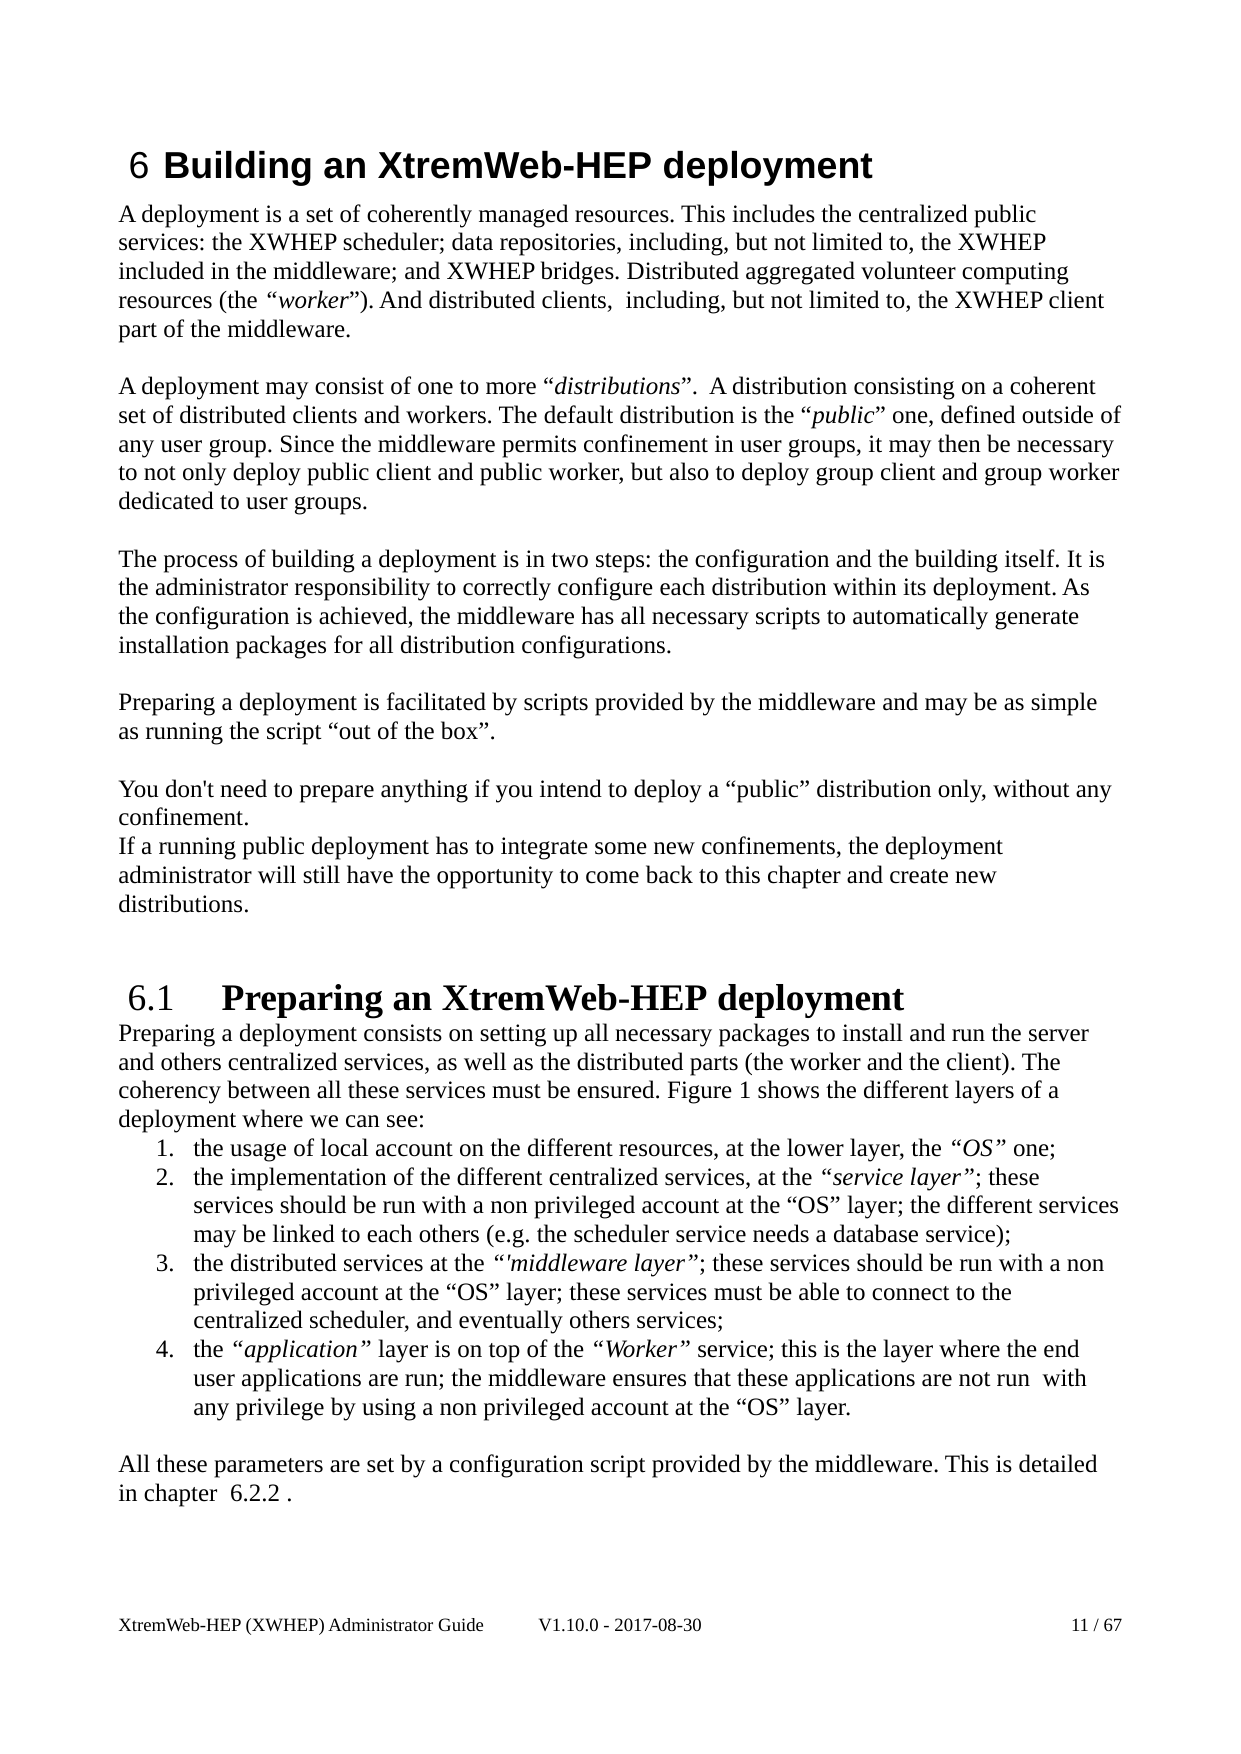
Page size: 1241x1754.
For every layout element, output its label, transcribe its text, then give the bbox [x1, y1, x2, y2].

text The process of building a deployment is in two steps: the configuration and the building itself. It is the administrator responsibility to correctly configure each distribution within its deployment. As the configuration is achieved, the middleware has all necessary scripts to automatically generate installation packages for all distribution configurations. [118, 544, 1122, 659]
list the usage of local account on the different resources, at the lower layer, the “OS” one; [156, 1133, 1122, 1162]
subtitle Building an XtremWeb-HEP deployment [118, 143, 1122, 186]
text A deployment may consist of one to more “distributions”. A distribution consisting on a coherent set of distributed clients and workers. The default distribution is the “public” one, defined outside of any user group. Since the middleware permits confinement in user groups, it may then be necessary to not only deploy public client and public worker, but also to deploy group client and group worker dedicated to user groups. [118, 371, 1122, 515]
list the implementation of the different centralized services, at the “service layer”; these services should be run with a non privileged account at the “OS” layer; the different services may be linked to each others (e.g. the scheduler service needs a database service); [156, 1162, 1122, 1248]
text A deployment is a set of coherently managed resources. This includes the centralized public services: the XWHEP scheduler; data repositories, including, but not limited to, the XWHEP included in the middleware; and XWHEP bridges. Distributed aggregated volunteer computing resources (the “worker”). And distributed clients, including, but not limited to, the XWHEP client part of the middleware. [118, 199, 1122, 342]
text You don't need to prepare anything if you intend to deploy a “public” distribution only, without any confinement. [118, 774, 1122, 831]
list the distributed services at the “'middleware layer”; these services should be run with a non privileged account at the “OS” layer; these services must be able to connect to the centralized scheduler, and eventually others services; [156, 1248, 1122, 1334]
text If a running public deployment has to integrate some new confinements, the deployment administrator will still have the opportunity to come back to this chapter and create new distributions. [118, 831, 1122, 917]
list the “application” layer is on top of the “Worker” service; this is the layer where the end user applications are run; the middleware ensures that these applications are not run with any privilege by using a non privileged account at the “OS” layer. [156, 1334, 1122, 1421]
text All these parameters are set by a configuration script provided by the middleware. This is detailed in chapter 6.2.2. [118, 1449, 1122, 1507]
subtitle Preparing an XtremWeb-HEP deployment [118, 975, 1122, 1018]
text Preparing a deployment consists on setting up all necessary packages to install and run the server and others centralized services, as well as the distributed parts (the worker and the client). The coherency between all these services must be ensured. Figure 1 shows the different layers of a deployment where we can see: [118, 1018, 1122, 1133]
text Preparing a deployment is facilitated by scripts provided by the middleware and may be as simple as running the script “out of the box”. [118, 687, 1122, 745]
